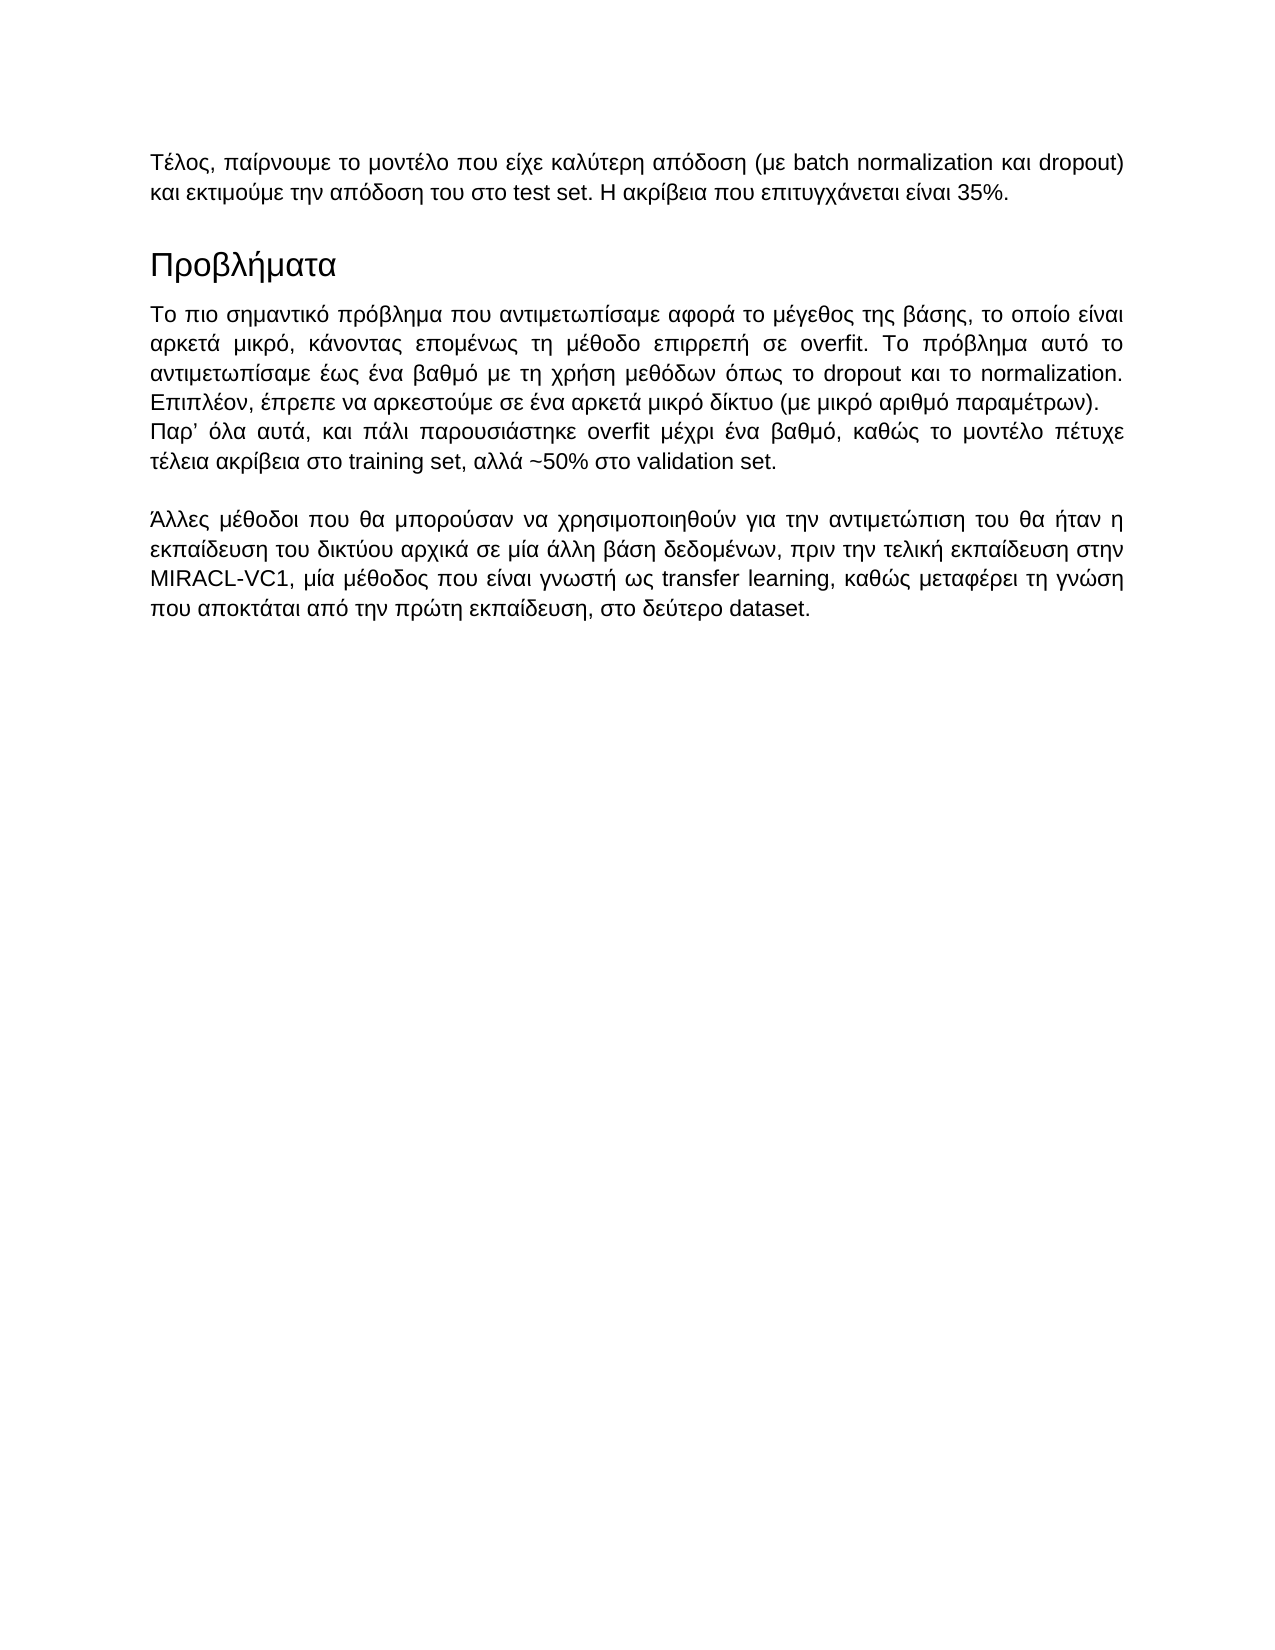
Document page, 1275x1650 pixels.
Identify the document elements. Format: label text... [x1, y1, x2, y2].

text Το πιο σημαντικό πρόβλημα που αντιμετωπίσαμε αφορά το μέγεθος της βάσης, το οποίο είναι αρκετά μικρό, κάνοντας επομένως τη μέθοδο επιρρεπή σε overfit. Το πρόβλημα αυτό το αντιμετωπίσαμε έως ένα βαθμό με τη χρήση μεθόδων όπως το dropout και το normalization. Επιπλέον, έπρεπε να αρκεστούμε σε ένα αρκετά μικρό δίκτυο (με μικρό αριθμό παραμέτρων). [150, 302, 1125, 415]
text Παρ’ όλα αυτά, και πάλι παρουσιάστηκε overfit μέχρι ένα βαθμό, καθώς το μοντέλο πέτυχε τέλεια ακρίβεια στο training set, αλλά ~50% στο validation set. [150, 419, 1125, 474]
text Τέλος, παίρνουμε το μοντέλο που είχε καλύτερη απόδοση (με batch normalization και dropout) και εκτιμούμε την απόδοση του στο test set. Η ακρίβεια που επιτυγχάνεται είναι 35%. [150, 150, 1125, 205]
subtitle Προβλήματα [150, 246, 1125, 283]
text Άλλες μέθοδοι που θα μπορούσαν να χρησιμοποιηθούν για την αντιμετώπιση του θα ήταν η εκπαίδευση του δικτύου αρχικά σε μία άλλη βάση δεδομένων, πριν την τελική εκπαίδευση στην MIRACL-VC1, μία μέθοδος που είναι γνωστή ως transfer learning, καθώς μεταφέρει τη γνώση που αποκτάται από την πρώτη εκπαίδευση, στο δεύτερο dataset. [150, 507, 1125, 621]
